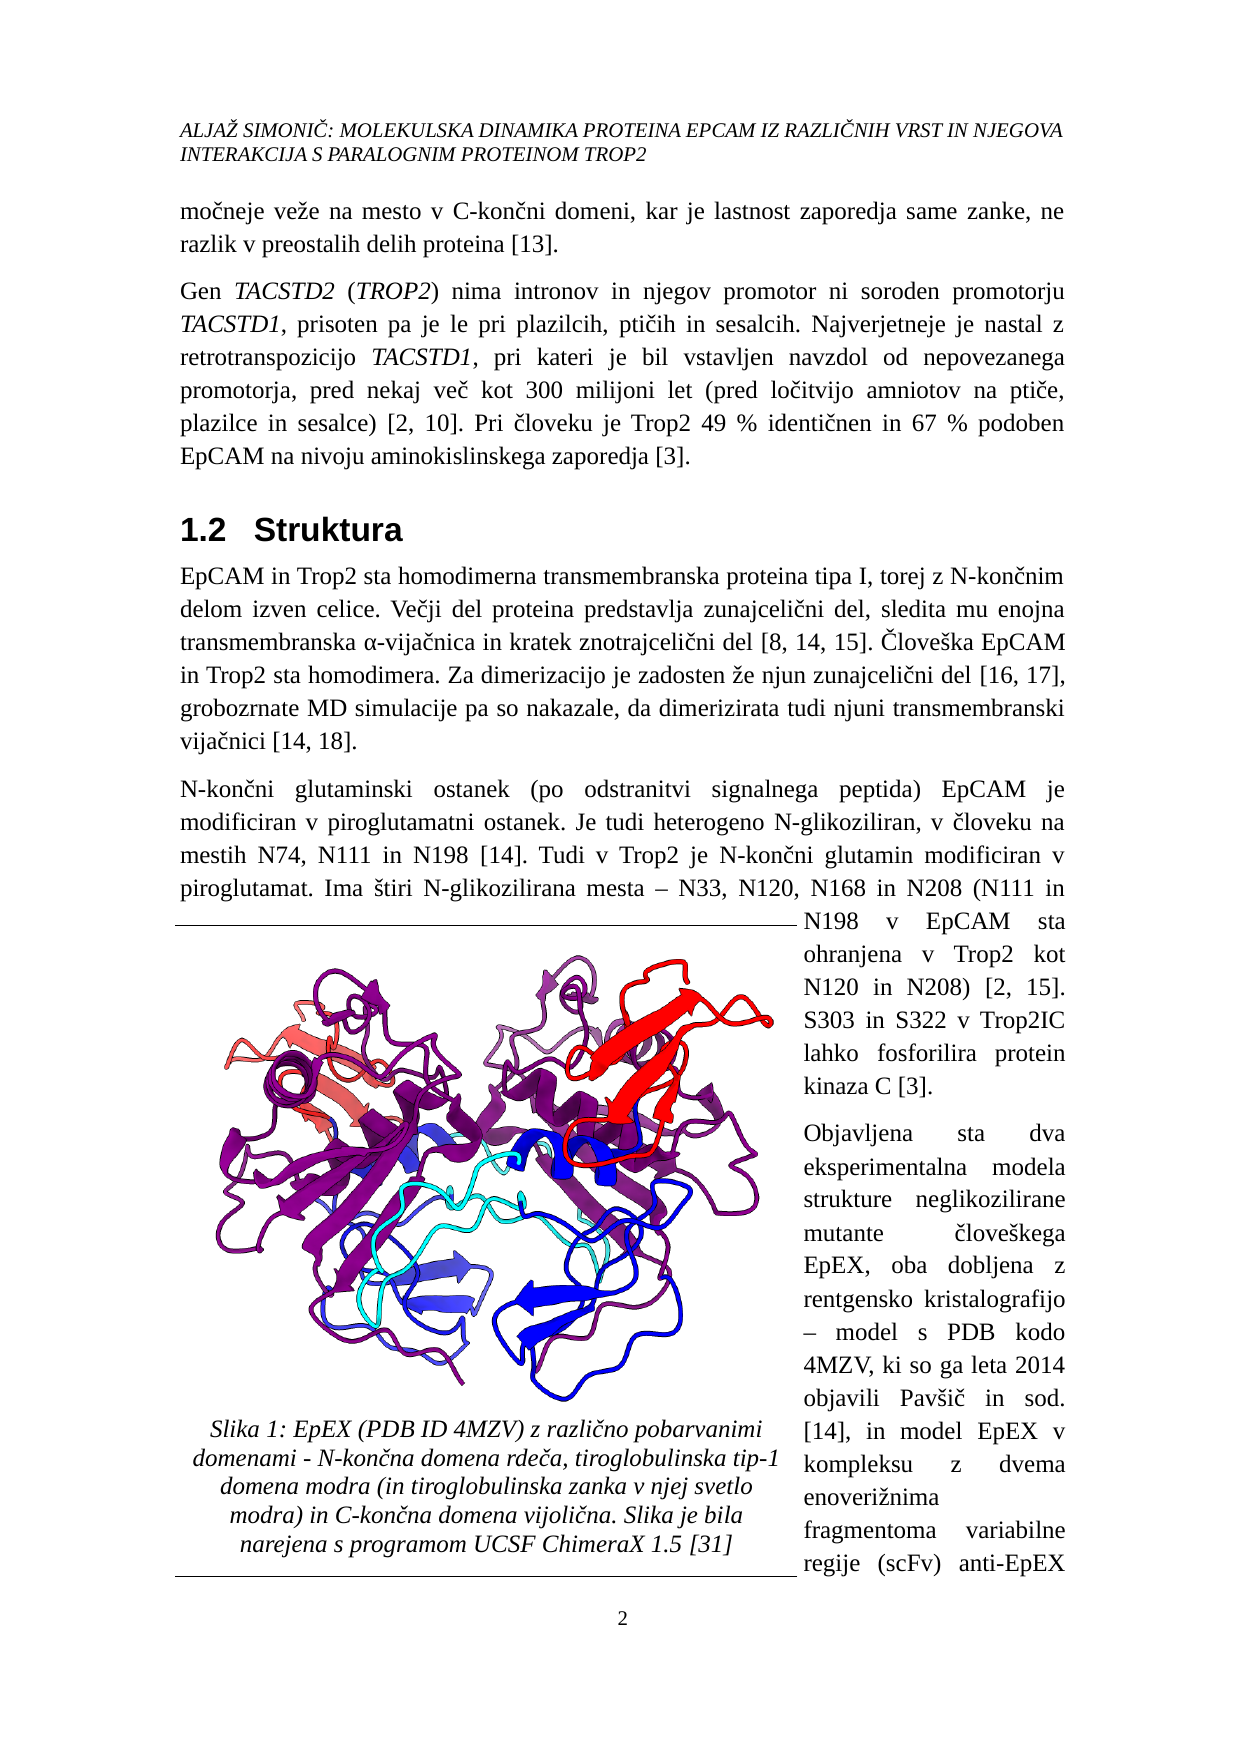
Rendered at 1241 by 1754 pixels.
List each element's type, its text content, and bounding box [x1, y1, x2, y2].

text EpCAM in Trop2 sta homodimerna transmembranska proteina tipa I, torej z N-končnim delom izven celice. Večji del proteina predstavlja zunajcelični del, sledita mu enojna transmembranska α-vijačnica in kratek znotrajcelični del [8, 14, 15]. Človeška EpCAM in Trop2 sta homodimera. Za dimerizacijo je zadosten že njun zunajcelični del [16, 17], grobozrnate MD simulacije pa so nakazale, da dimerizirata tudi njuni transmembranski vijačnici [14, 18]. [180, 561, 1066, 755]
picture [190, 946, 783, 1414]
text Gen TACSTD2 (TROP2) nima intronov in njegov promotor ni soroden promotorju TACSTD1, prisoten pa je le pri plazilcih, ptičih in sesalcih. Najverjetneje je nastal z retrotranspozicijo TACSTD1, pri kateri je bil vstavljen navzdol od nepovezanega promotorja, pred nekaj več kot 300 milijoni let (pred ločitvijo amniotov na ptiče, plazilce in sesalce) [2, 10]. Pri človeku je Trop2 49 % identičnen in 67 % podoben EpCAM na nivoju aminokislinskega zaporedja [3]. [180, 276, 1066, 470]
text močneje veže na mesto v C-končni domeni, kar je lastnost zaporedja same zanke, ne razlik v preostalih delih proteina [13]. [180, 196, 1066, 257]
text Slika 1: EpEX (PDB ID 4MZV) z različno pobarvanimi domenami - N-končna domena rdeča, tiroglobulinska tip-1 domena modra (in tiroglobulinska zanka v njej svetlo modra) in C-končna domena vijolična. Slika je bila narejena s programom UCSF ChimeraX 1.5 [31] [184, 946, 788, 1558]
text N-končni glutaminski ostanek (po odstranitvi signalnega peptida) EpCAM je modificiran v piroglutamatni ostanek. Je tudi heterogeno N-glikoziliran, v človeku na mestih N74, N111 in N198 [14]. Tudi v Trop2 je N-končni glutamin modificiran v piroglutamat. Ima štiri N-glikozilirana mesta – N33, N120, N168 in N208 (N111 in N198 v EpCAM sta ohranjena v Trop2 kot N120 in N208) [2, 15]. S303 in S322 v Trop2IC lahko fosforilira protein kinaza C [3]. [175, 774, 1066, 1576]
text Objavljena sta dva eksperimentalna modela strukture neglikozilirane mutante človeškega EpEX, oba dobljena z rentgensko kristalografijo – model s PDB kodo 4MZV, ki so ga leta 2014 objavili Pavšič in sod. [14], in model EpEX v kompleksu z dvema enoverižnima fragmentoma variabilne regije (scFv) anti-EpEX [797, 1118, 1066, 1577]
subtitle Struktura [180, 510, 1066, 548]
